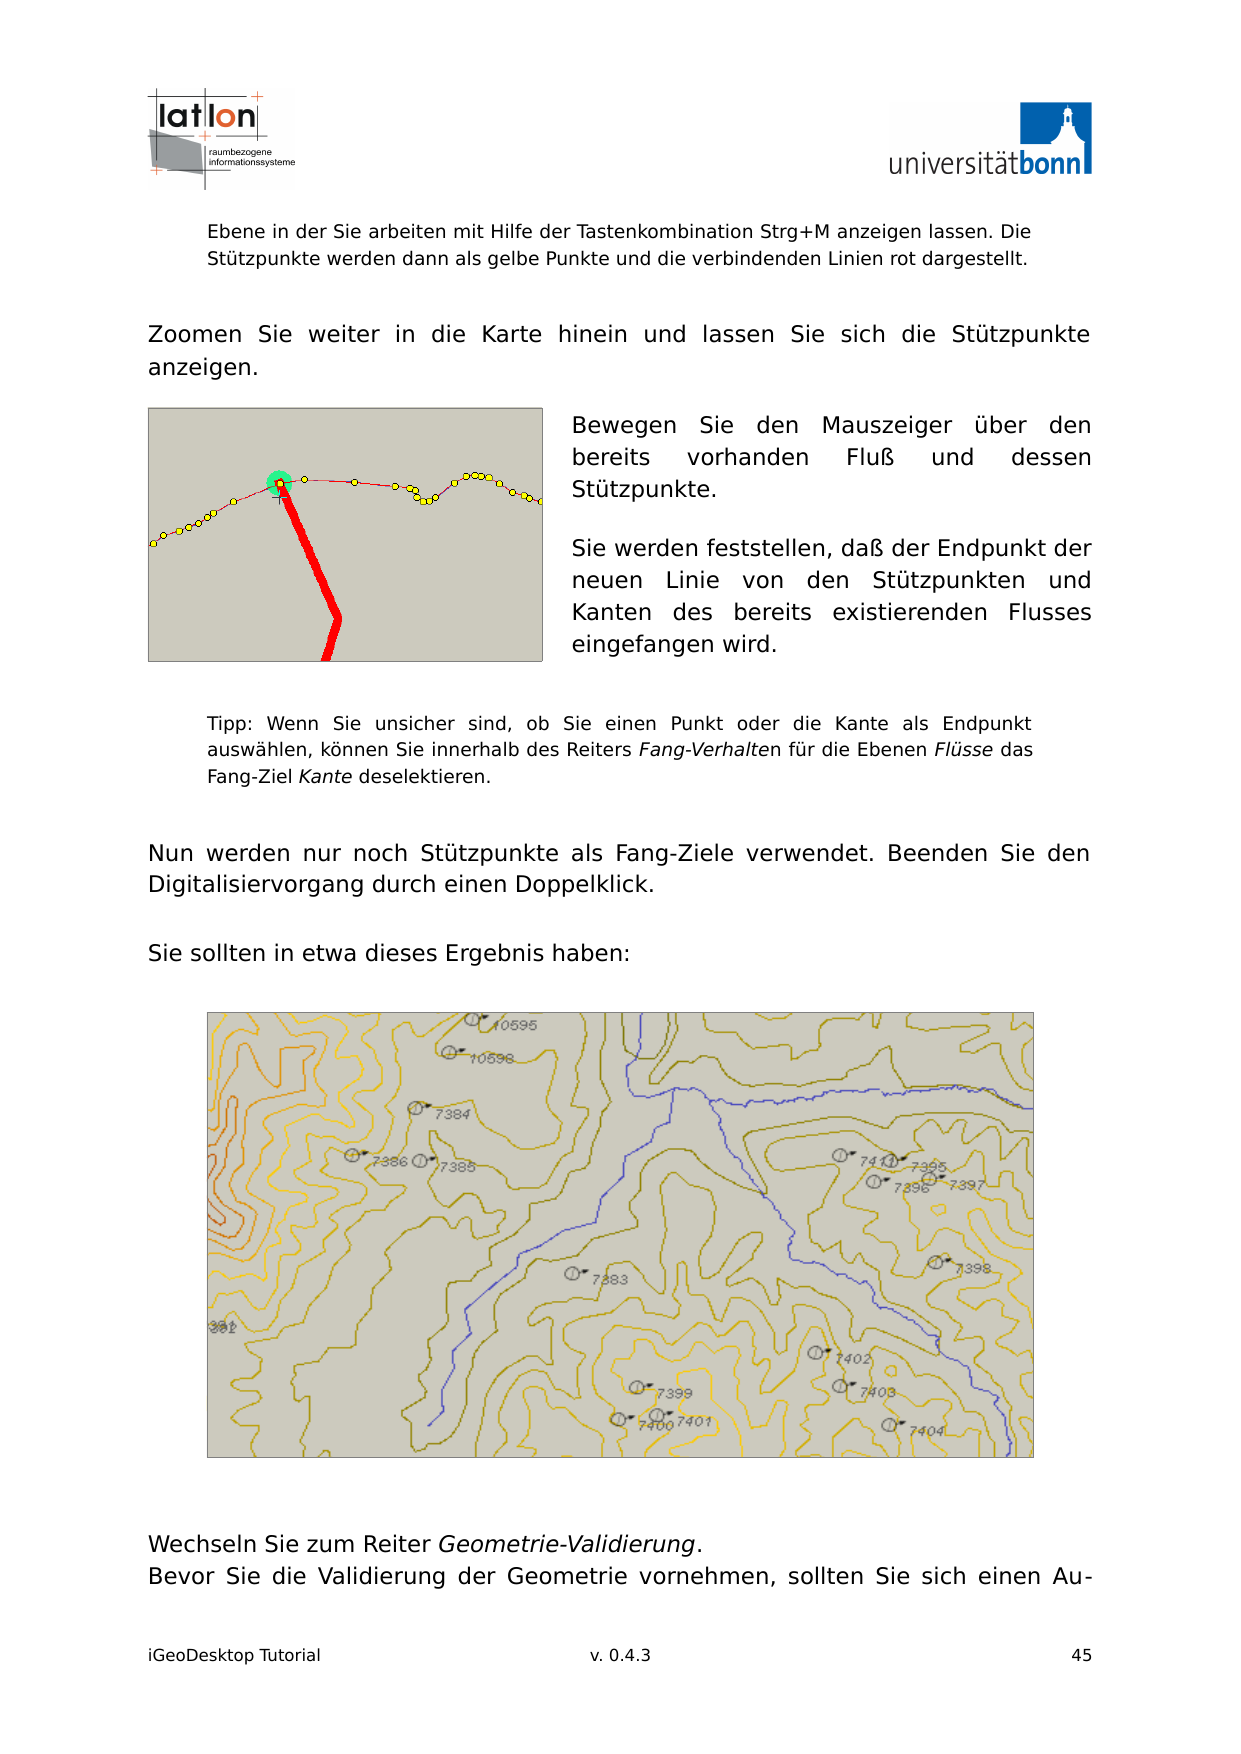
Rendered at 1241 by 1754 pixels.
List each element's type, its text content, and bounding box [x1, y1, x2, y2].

text Ebene in der Sie arbeiten mit Hilfe der Tastenkombination Strg+M anzeigen lassen. Die Stützpunkte werden dann als gelbe Punkte und die verbindenden Linien rot dargestellt. [207, 221, 1033, 269]
picture [208, 1013, 1033, 1457]
text Wechseln Sie zum Reiter Geometrie-Validierung. Bevor Sie die Validierung der Geometrie vornehmen, sollten Sie sich einen Au­ [148, 1531, 1092, 1590]
text Nun werden nur noch Stützpunkte als Fang-Ziele verwendet. Beenden Sie den Digitalisiervorgang durch einen Doppelklick. [148, 840, 1092, 898]
picture [889, 102, 1093, 174]
text Zoomen Sie weiter in die Karte hinein und lassen Sie sich die Stützpunkte anzeigen. Bewegen Sie den Mauszeiger über den bereits vorhanden Fluß und dessen Stützpunkte. Sie werden feststellen, daß der Endpunkt der neuen Linie von den Stützpunkten und Kanten des bereits existierenden Flusses eingefangen wird. [148, 322, 1092, 689]
text Tipp: Wenn Sie unsicher sind, ob Sie einen Punkt oder die Kante als Endpunkt auswählen, können Sie innerhalb des Reiters Fang-Verhalten für die Ebenen Flüsse das Fang-Ziel Kante deselektieren. [207, 713, 1033, 787]
picture [147, 88, 295, 190]
text Sie sollten in etwa dieses Ergebnis haben: [148, 940, 1092, 967]
picture [149, 409, 542, 661]
